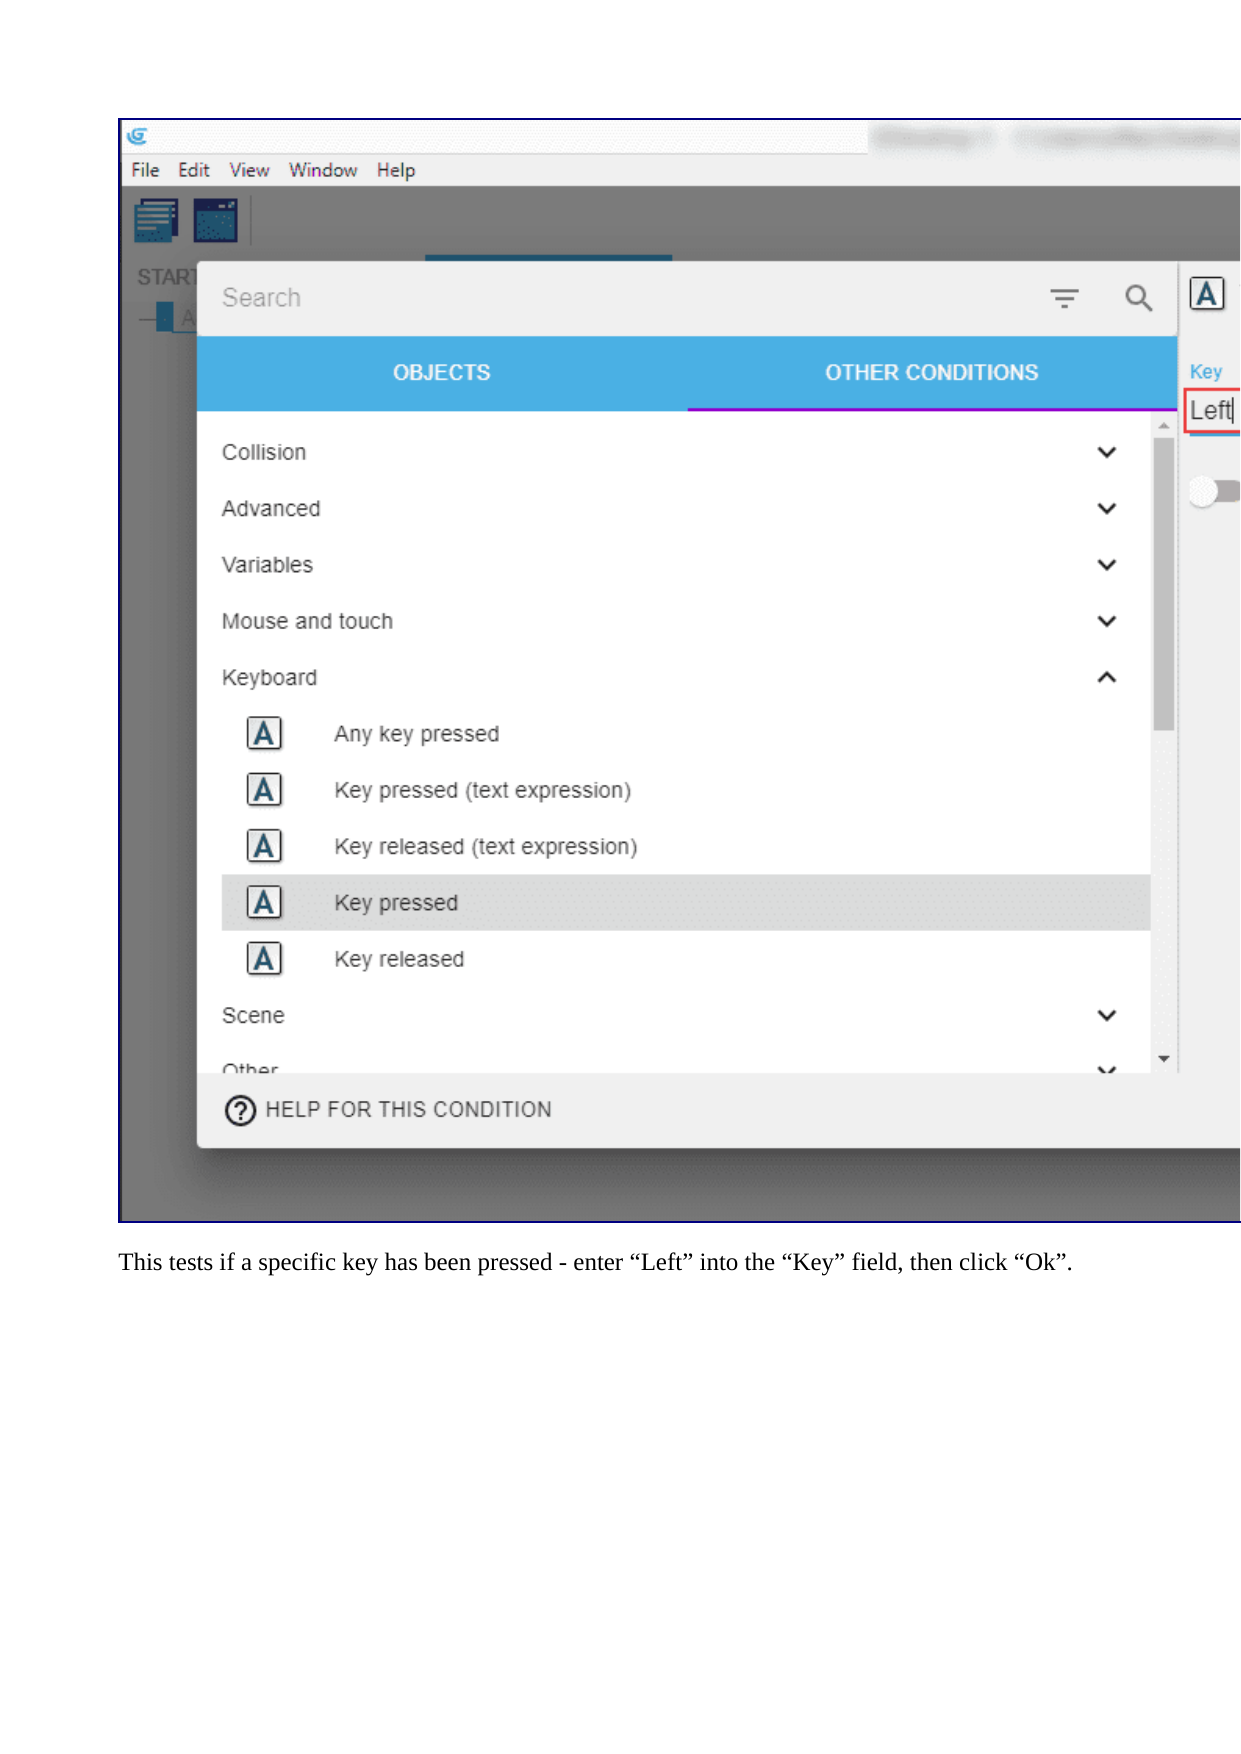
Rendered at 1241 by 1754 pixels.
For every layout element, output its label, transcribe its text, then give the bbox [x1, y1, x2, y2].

text This tests if a specific key has been pressed - enter “Left” into the “Key” field, then click “Ok”. [118, 1247, 1122, 1276]
picture [120, 120, 1241, 1221]
